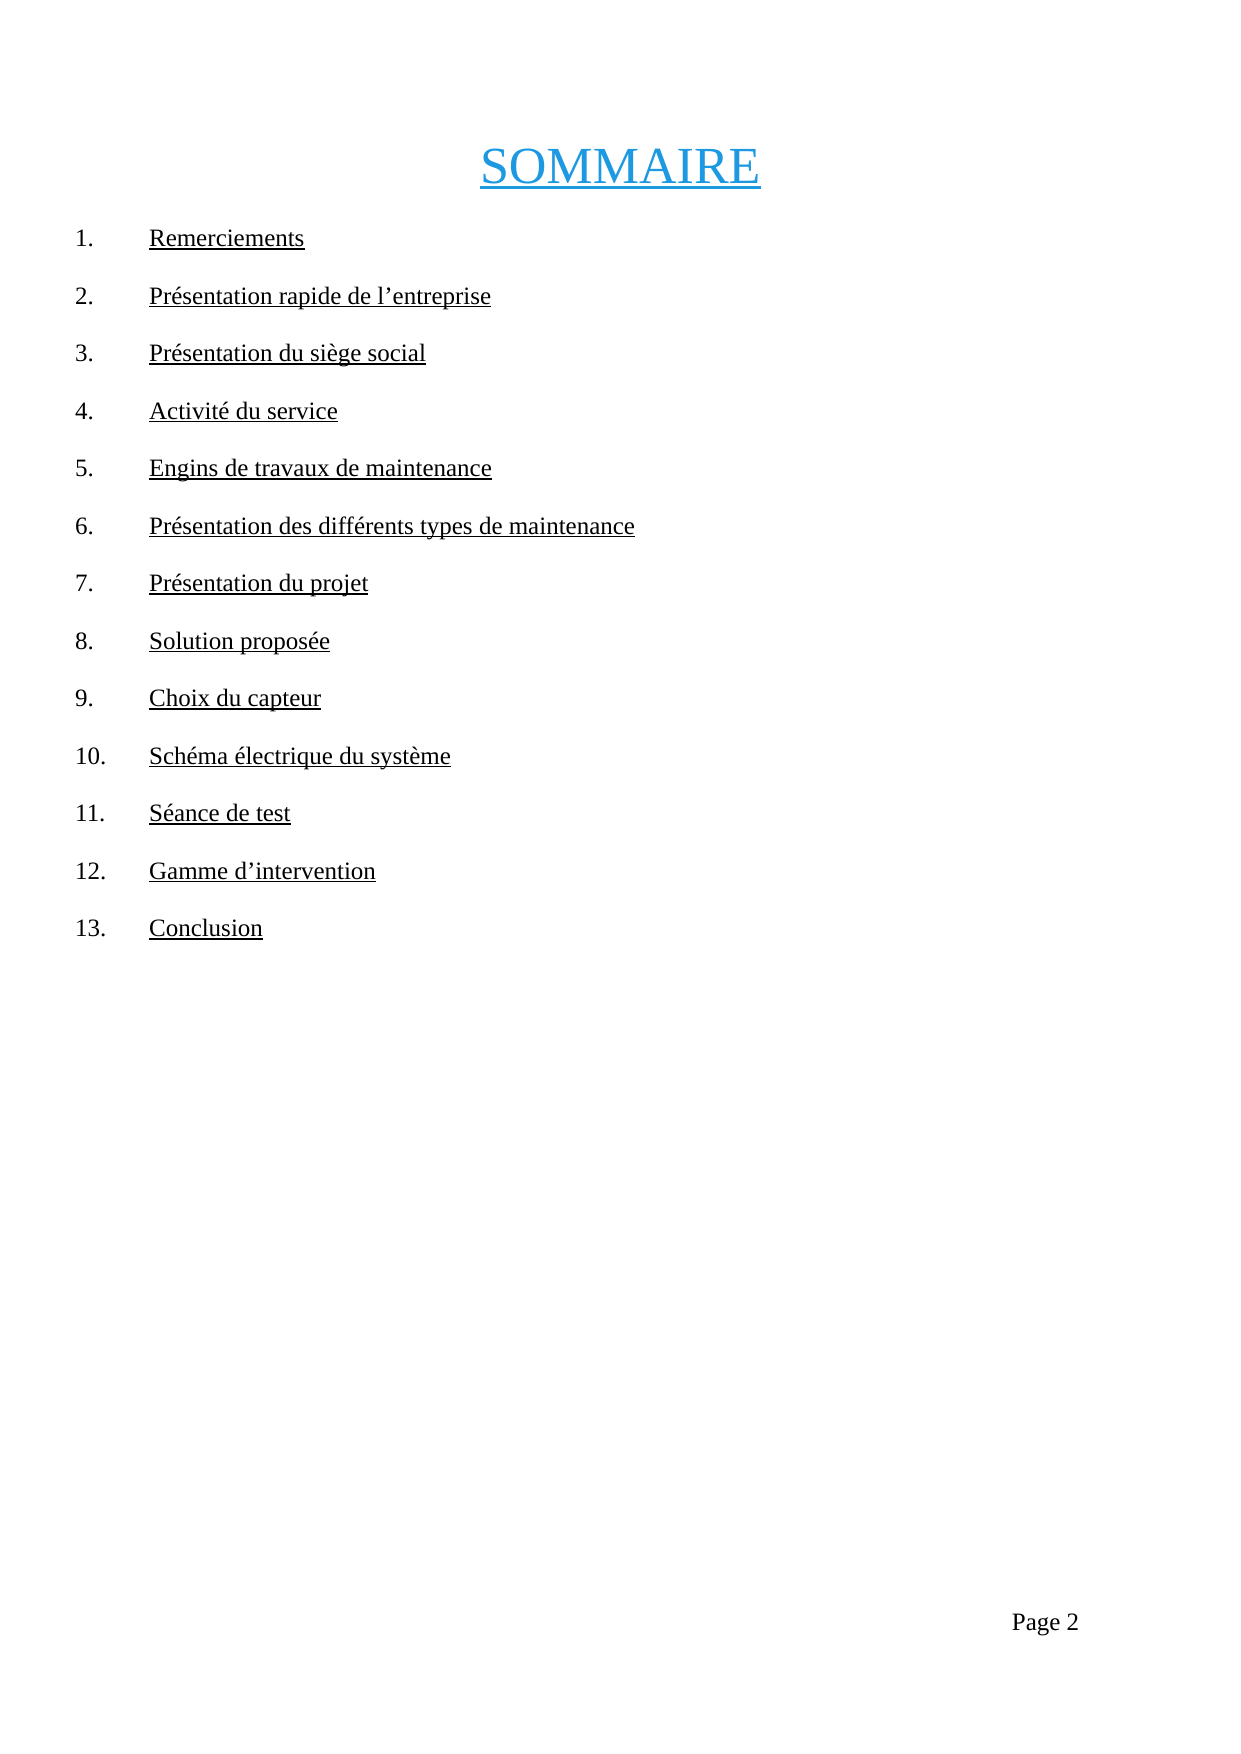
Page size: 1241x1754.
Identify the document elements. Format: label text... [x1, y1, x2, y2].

list Remerciements [75, 223, 1165, 252]
list Présentation rapide de l’entreprise [75, 281, 1165, 310]
list Schéma électrique du système [75, 741, 1165, 770]
list Engins de travaux de maintenance [75, 453, 1165, 482]
list Solution proposée [75, 626, 1165, 655]
list Conclusion [75, 913, 1165, 942]
text SOMMAIRE [75, 135, 1165, 195]
list Présentation du projet [75, 568, 1165, 597]
list Choix du capteur [75, 683, 1165, 712]
list Gamme d’intervention [75, 856, 1165, 885]
list Activité du service [75, 396, 1165, 425]
list Séance de test [75, 798, 1165, 827]
list Présentation des différents types de maintenance [75, 511, 1165, 540]
list Présentation du siège social [75, 338, 1165, 367]
